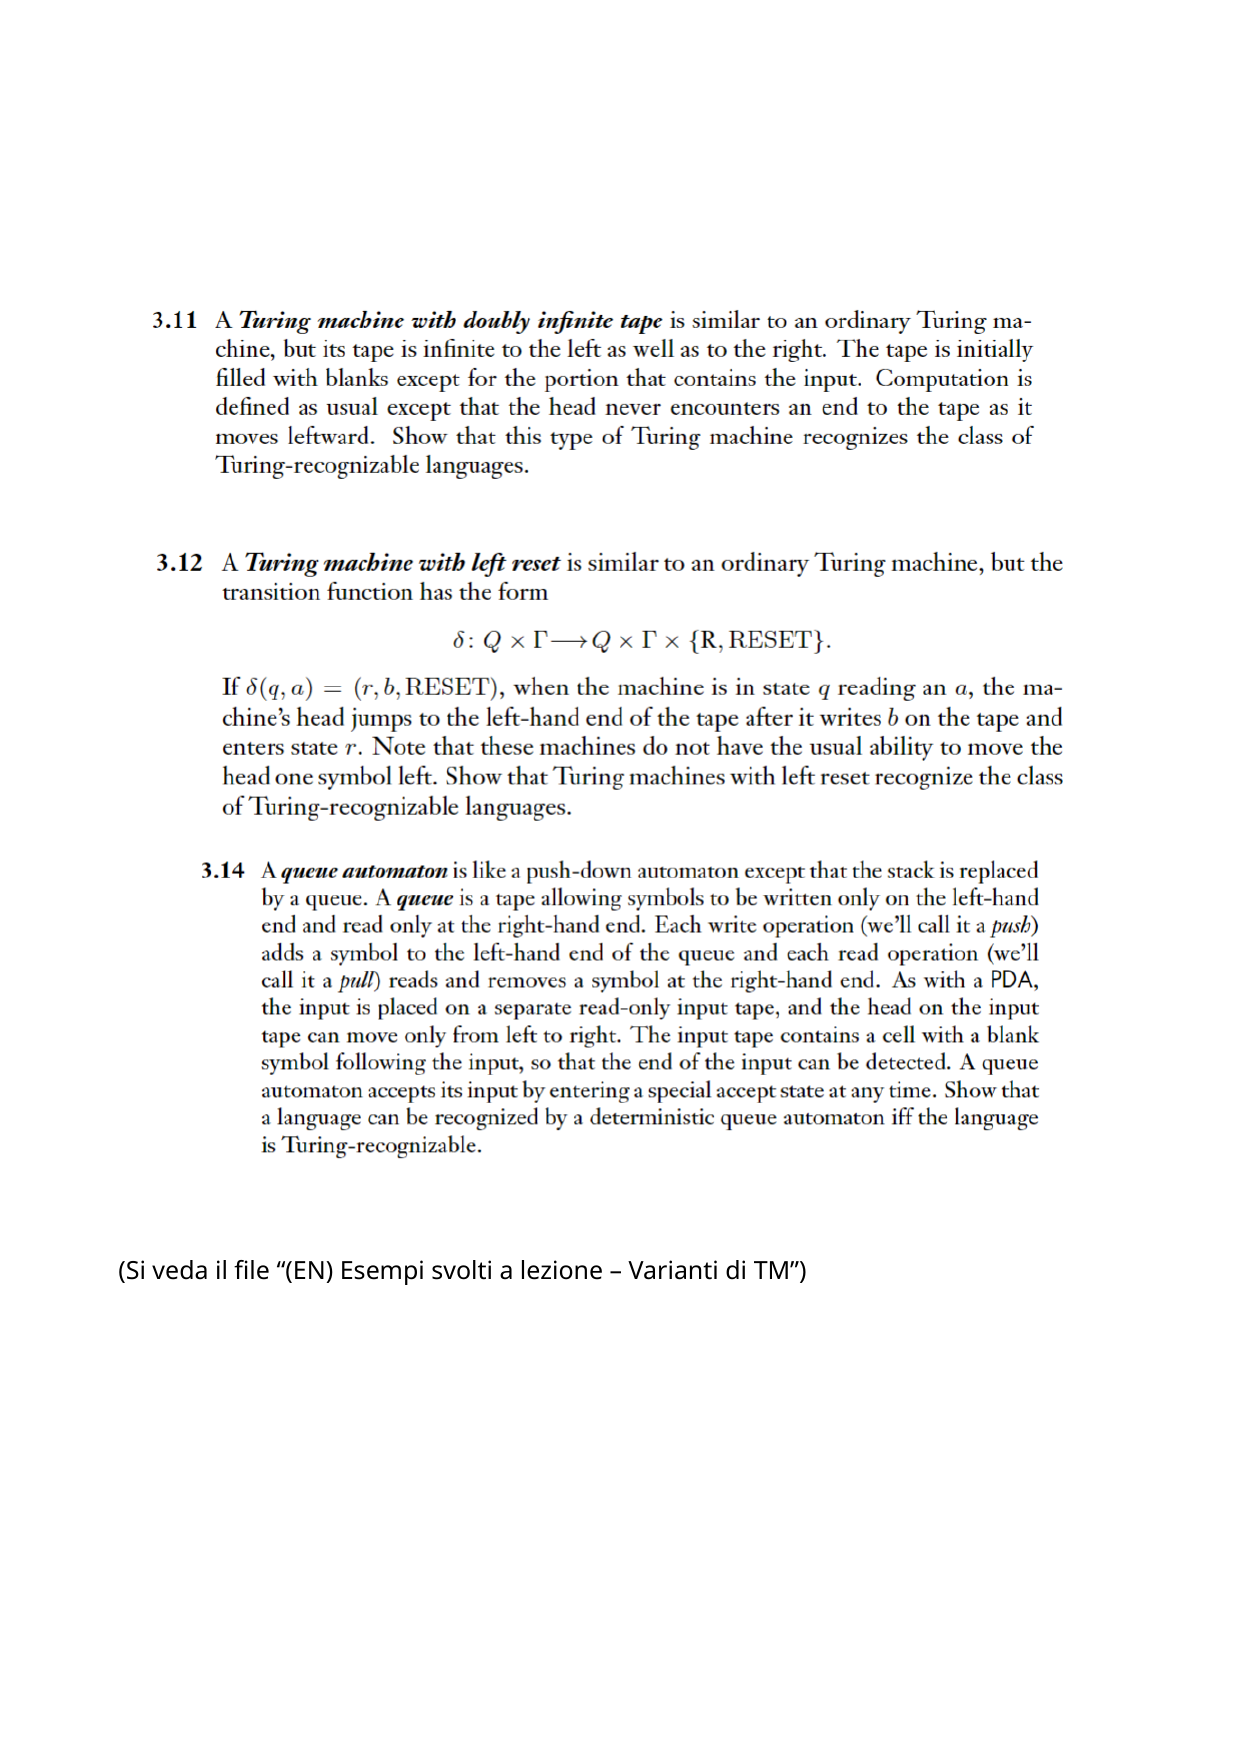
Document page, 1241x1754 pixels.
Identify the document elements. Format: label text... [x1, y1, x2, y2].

picture [142, 300, 1063, 482]
text (Si veda il file “(EN) Esempi svolti a lezione – Varianti di TM”) [118, 1253, 1122, 1287]
picture [193, 849, 1067, 1159]
picture [145, 540, 1096, 833]
